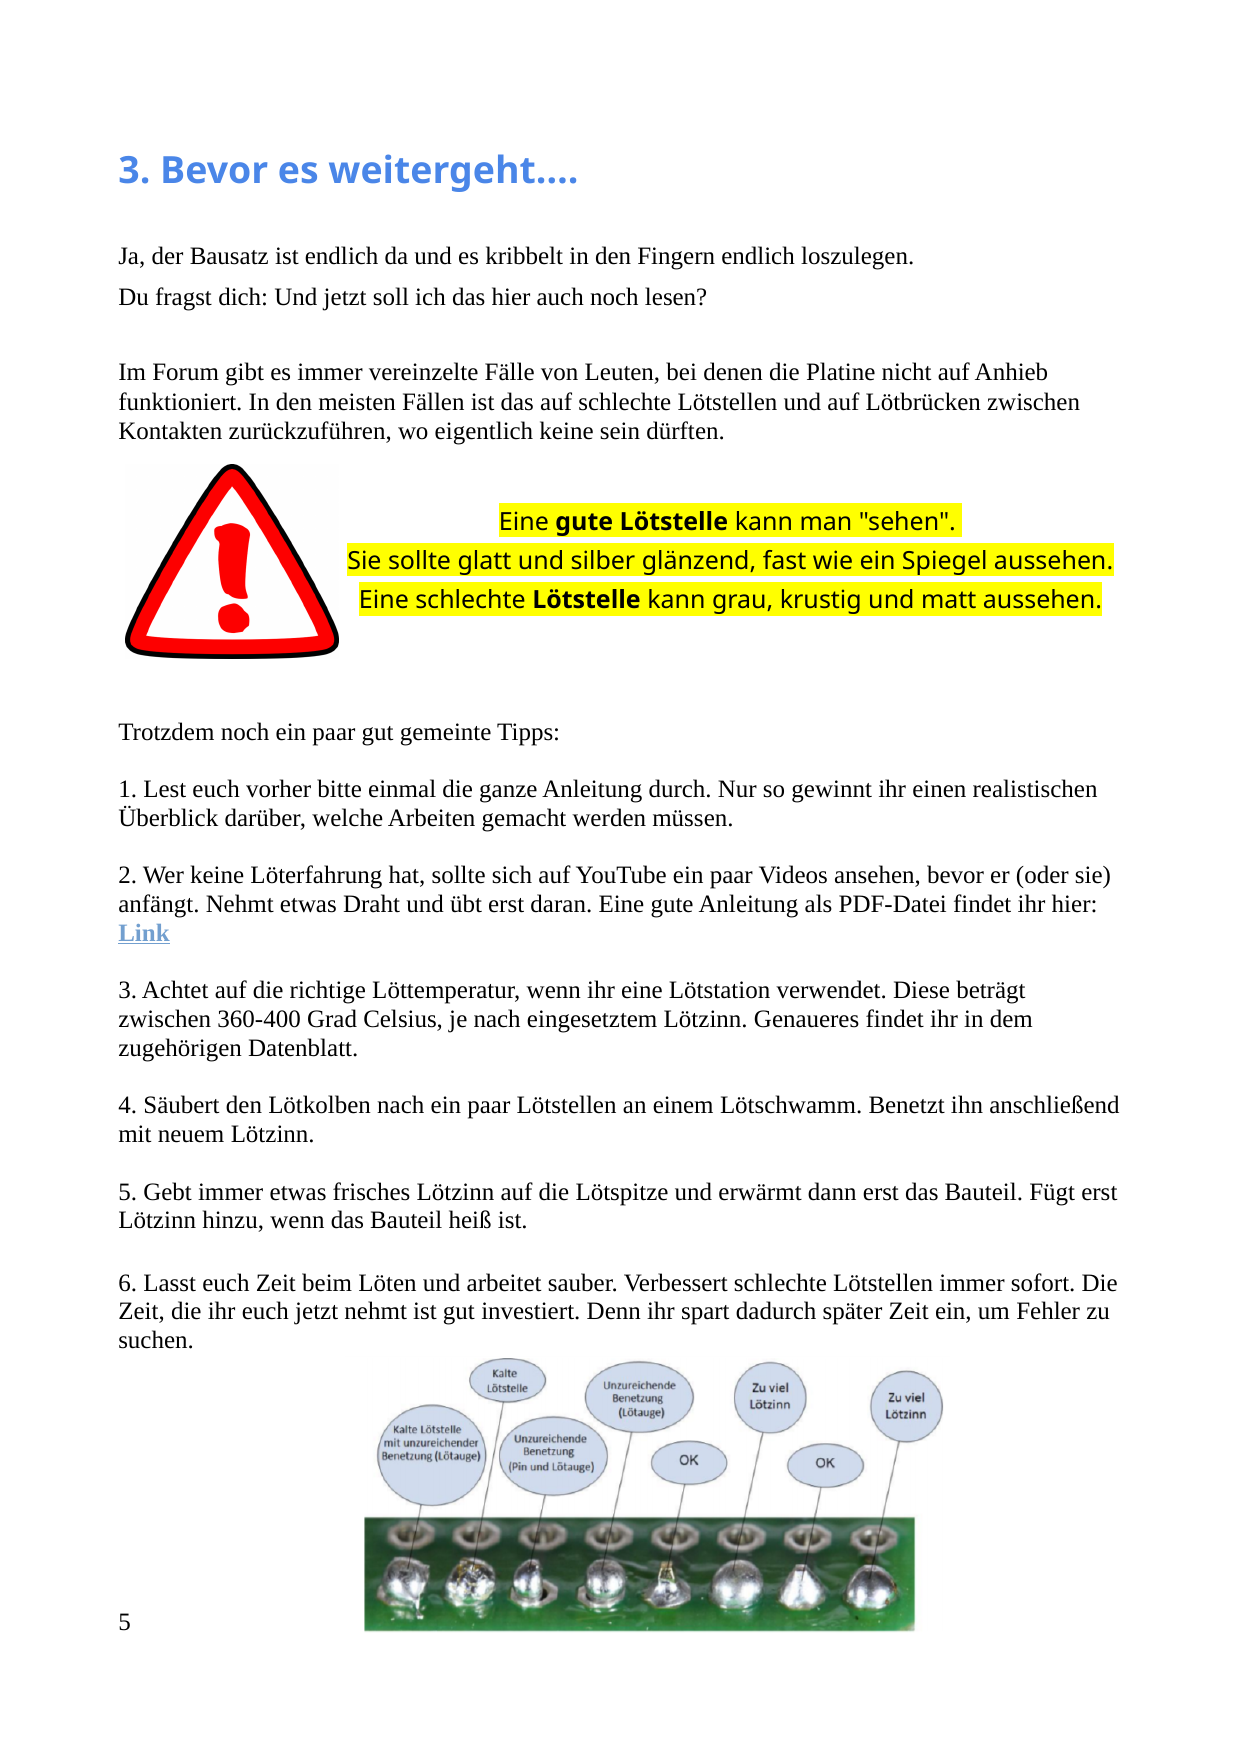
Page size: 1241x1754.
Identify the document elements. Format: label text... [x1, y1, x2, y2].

picture [344, 1356, 951, 1641]
subtitle 3. Bevor es weitergeht…. [118, 143, 1122, 194]
text Sie sollte glatt und silber glänzend, fast wie ein Spiegel aussehen. Eine schlechte Lötstelle kann grau, krustig und matt aussehen. [339, 542, 1122, 616]
text Eine gute Lötstelle kann man "sehen". [339, 503, 1122, 537]
text 2. Wer keine Löterfahrung hat, sollte sich auf YouTube ein paar Videos ansehen, bevor er (oder sie) anfängt. Nehmt etwas Draht und übt erst daran. Eine gute Anleitung als PDF-Datei findet ihr hier: Link [118, 860, 1122, 947]
text Ja, der Bausatz ist endlich da und es kribbelt in den Fingern endlich loszulegen. [118, 241, 1122, 270]
text 3. Achtet auf die richtige Löttemperatur, wenn ihr eine Lötstation verwendet. Diese beträgt zwischen 360-400 Grad Celsius, je nach eingesetztem Lötzinn. Genaueres findet ihr in dem zugehörigen Datenblatt. [118, 975, 1122, 1062]
text Trotzdem noch ein paar gut gemeinte Tipps: [118, 717, 1122, 745]
text Du fragst dich: Und jetzt soll ich das hier auch noch lesen? [118, 282, 1122, 311]
text 4. Säubert den Lötkolben nach ein paar Lötstellen an einem Lötschwamm. Benetzt ihn anschließend mit neuem Lötzinn. [118, 1090, 1122, 1148]
picture [125, 464, 339, 659]
text 5. Gebt immer etwas frisches Lötzinn auf die Lötspitze und erwärmt dann erst das Bauteil. Fügt erst Lötzinn hinzu, wenn das Bauteil heiß ist. [118, 1177, 1122, 1234]
text 6. Lasst euch Zeit beim Löten und arbeitet sauber. Verbessert schlechte Lötstellen immer sofort. Die Zeit, die ihr euch jetzt nehmt ist gut investiert. Denn ihr spart dadurch später Zeit ein, um Fehler zu suchen. [118, 1268, 1122, 1354]
text 1. Lest euch vorher bitte einmal die ganze Anleitung durch. Nur so gewinnt ihr einen realistischen Überblick darüber, welche Arbeiten gemacht werden müssen. [118, 774, 1122, 832]
text Im Forum gibt es immer vereinzelte Fälle von Leuten, bei denen die Platine nicht auf Anhieb funktioniert. In den meisten Fällen ist das auf schlechte Lötstellen und auf Lötbrücken zwischen Kontakten zurückzuführen, wo eigentlich keine sein dürften. [118, 357, 1122, 446]
